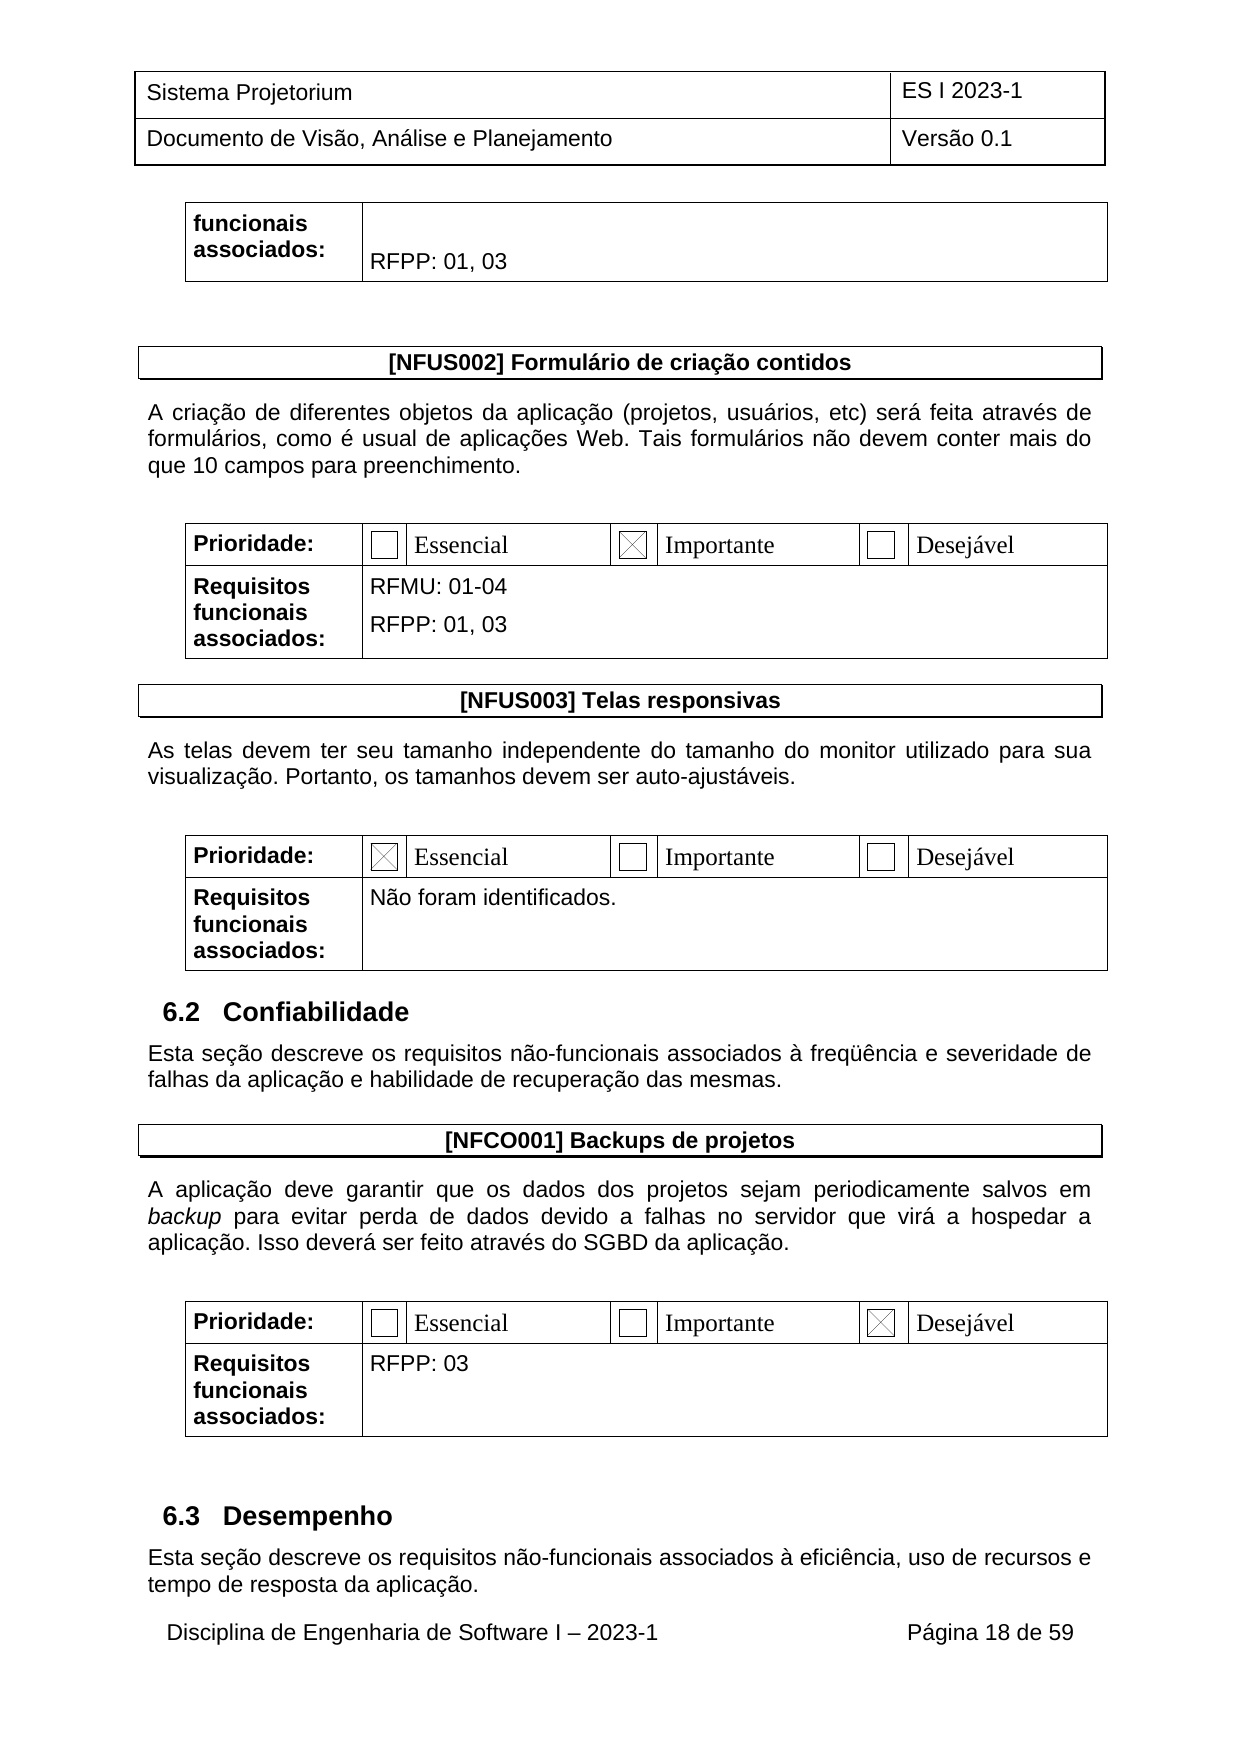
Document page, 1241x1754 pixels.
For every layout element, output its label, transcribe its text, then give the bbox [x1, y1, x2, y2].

table_cell Não foram identificados. [363, 878, 1107, 970]
text [NFCO001] Backups de projetos [139, 1125, 1101, 1155]
table_cell RFPP: 01, 03 [363, 203, 1107, 281]
table_header Importante [658, 524, 859, 565]
table_header [611, 836, 657, 877]
table_header Importante [658, 836, 859, 877]
table_header [860, 1302, 908, 1343]
table_cell Requisitos funcionais associados: [186, 878, 362, 970]
table_header Essencial [407, 836, 610, 877]
table_header Essencial [407, 524, 610, 565]
table_header Prioridade: [186, 836, 362, 877]
table_header Essencial [407, 1302, 610, 1343]
table_header [611, 524, 657, 565]
table_header [611, 1302, 657, 1343]
table_header [860, 836, 908, 877]
table_header Importante [658, 1302, 859, 1343]
table_header [363, 524, 406, 565]
text Esta seção descreve os requisitos não-funcionais associados à eficiência, uso de recursos e tempo de resposta da aplicação. [148, 1544, 1092, 1597]
table_cell Requisitos funcionais associados: [186, 566, 362, 658]
subtitle Desempenho [162, 1500, 1092, 1532]
subtitle [NFUS003] Telas responsivas [139, 685, 1101, 716]
table_header [363, 1302, 406, 1343]
table_header Prioridade: [186, 1302, 362, 1343]
table_cell RFMU: 01-04 RFPP: 01, 03 [363, 566, 1107, 658]
table_cell RFPP: 03 [363, 1344, 1107, 1436]
subtitle Confiabilidade [162, 996, 1092, 1027]
table_header Desejável [909, 836, 1107, 877]
text As telas devem ter seu tamanho independente do tamanho do monitor utilizado para sua visualização. Portanto, os tamanhos devem ser auto-ajustáveis. [148, 737, 1092, 790]
table_header [363, 836, 406, 877]
table_header Desejável [909, 1302, 1107, 1343]
subtitle [NFUS002] Formulário de criação contidos [139, 347, 1101, 378]
table_header [860, 524, 908, 565]
table_header Desejável [909, 524, 1107, 565]
table_cell funcionais associados: [186, 203, 362, 281]
table_cell Requisitos funcionais associados: [186, 1344, 362, 1436]
table_header Prioridade: [186, 524, 362, 565]
text A criação de diferentes objetos da aplicação (projetos, usuários, etc) será feita através de formulários, como é usual de aplicações Web. Tais formulários não devem conter mais do que 10 campos para preenchimento. [148, 399, 1092, 478]
text A aplicação deve garantir que os dados dos projetos sejam periodicamente salvos em backup para evitar perda de dados devido a falhas no servidor que virá a hospedar a aplicação. Isso deverá ser feito através do SGBD da aplicação. [148, 1176, 1092, 1256]
text Esta seção descreve os requisitos não-funcionais associados à freqüência e severidade de falhas da aplicação e habilidade de recuperação das mesmas. [148, 1039, 1092, 1092]
